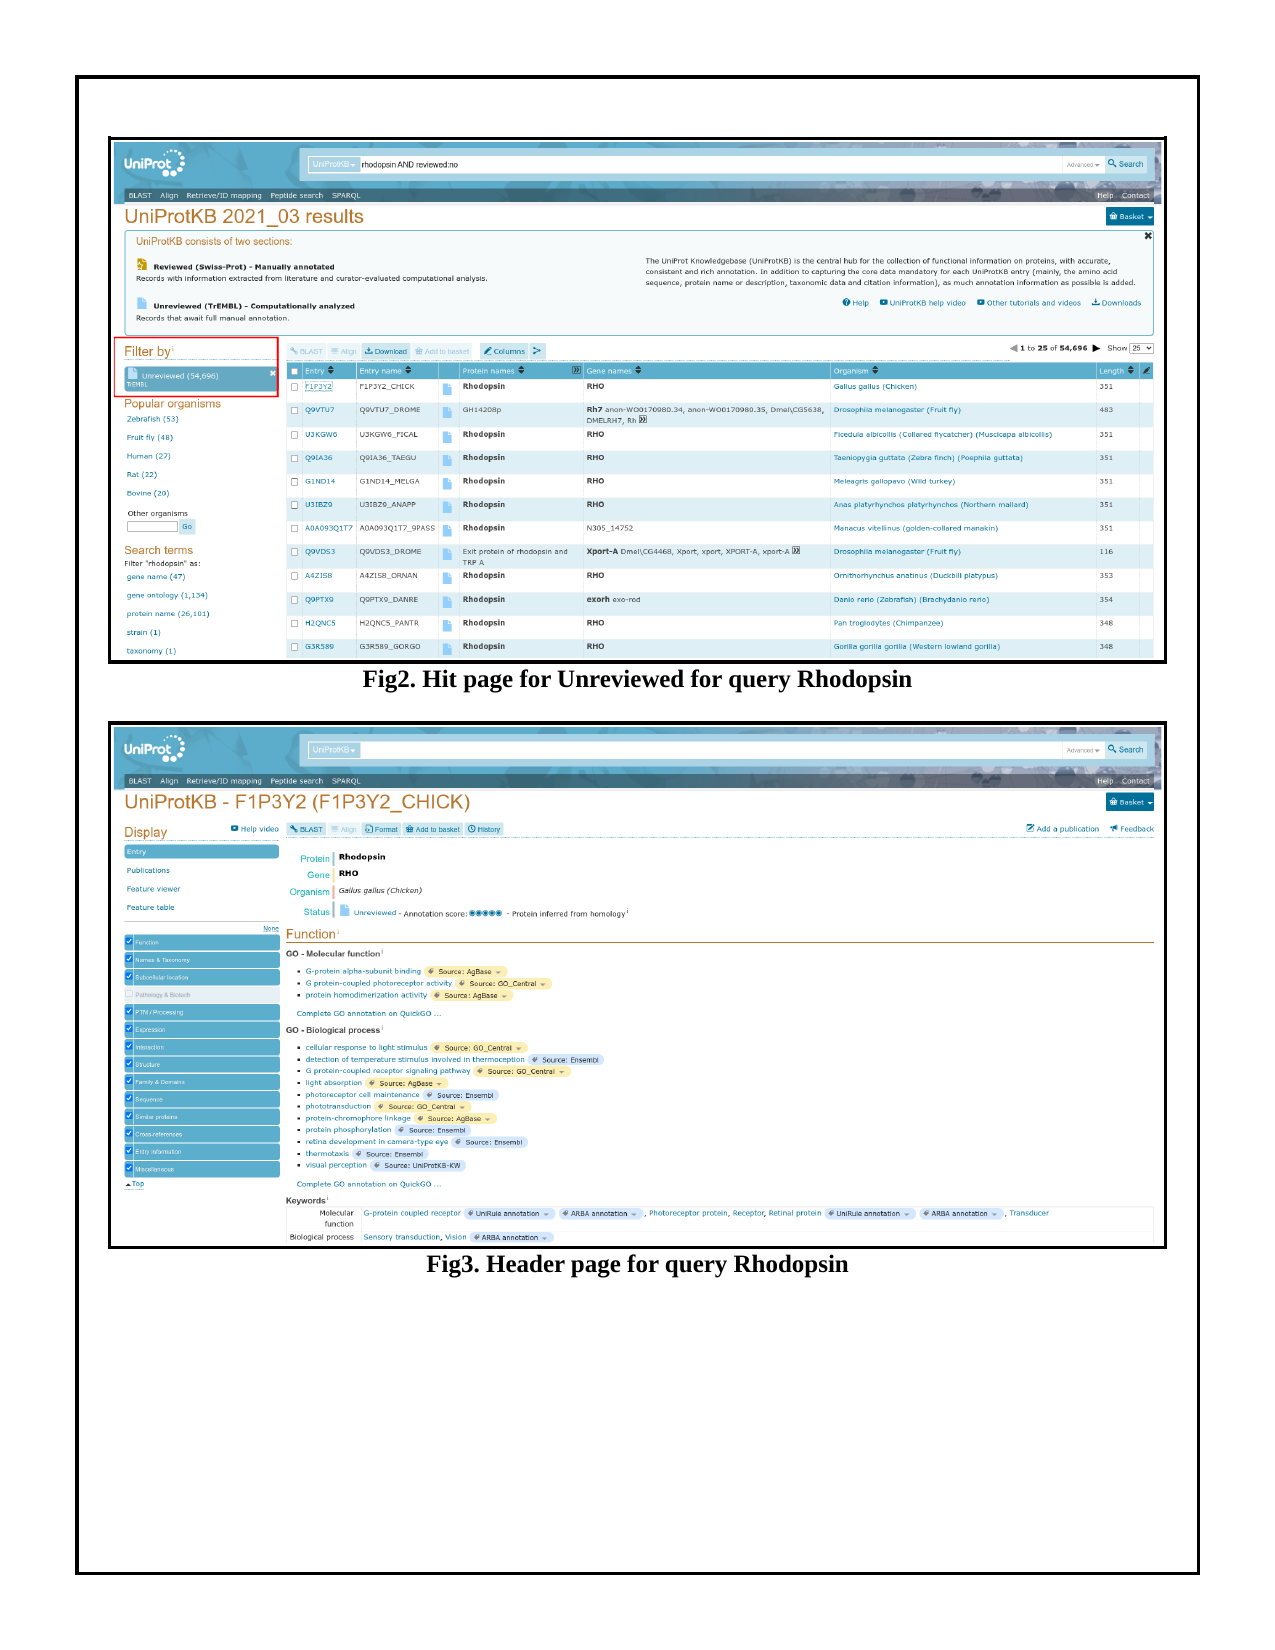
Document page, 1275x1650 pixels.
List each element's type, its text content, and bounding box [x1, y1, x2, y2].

text Fig3. Header page for query Rhodopsin [108, 1249, 1167, 1278]
picture [113, 142, 1162, 658]
picture [113, 727, 1162, 1243]
text Fig2. Hit page for Unreviewed for query Rhodopsin [108, 664, 1167, 692]
text [111, 725, 1164, 1246]
